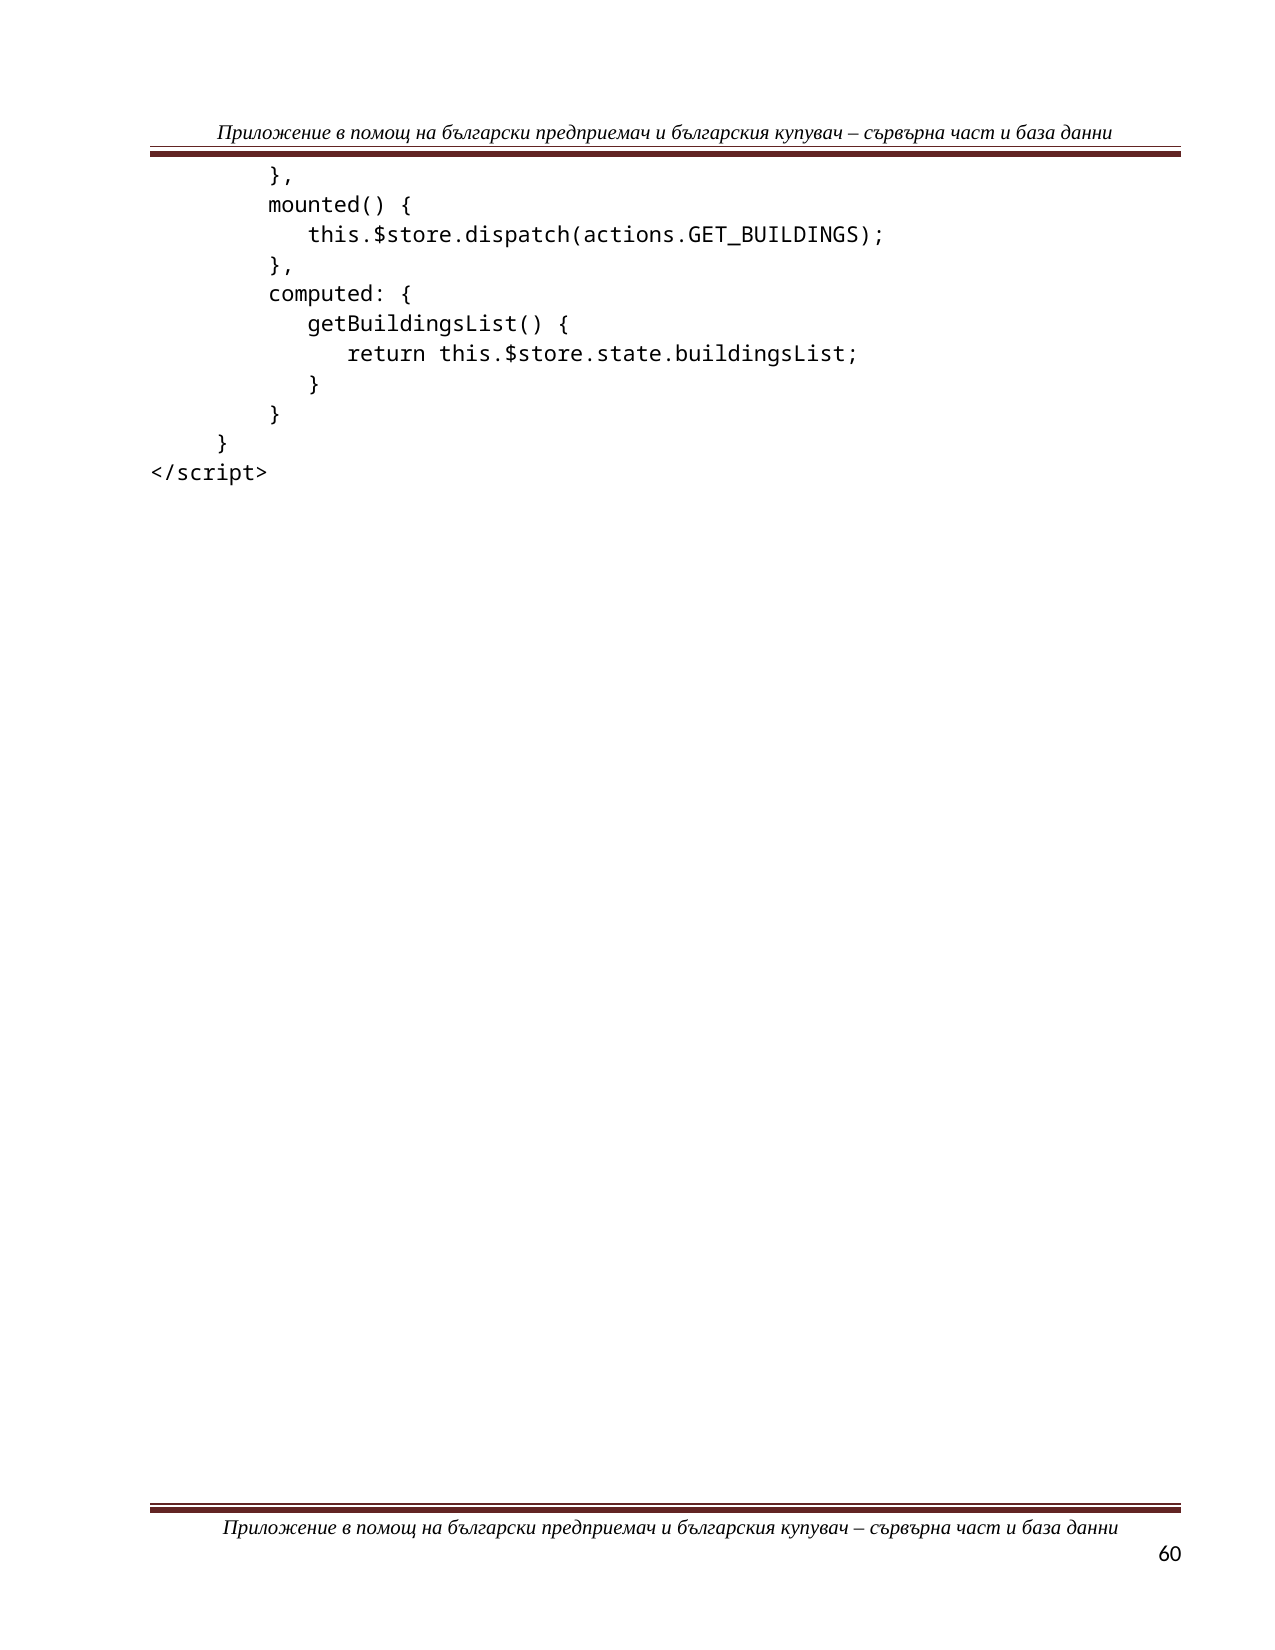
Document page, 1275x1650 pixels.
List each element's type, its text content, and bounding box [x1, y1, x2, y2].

text } [150, 368, 1181, 397]
text mounted() { [150, 189, 1181, 219]
text </script> [150, 457, 1181, 487]
text }, [150, 248, 1181, 278]
text } [150, 427, 1181, 457]
text this.$store.dispatch(actions.GET_BUILDINGS); [150, 219, 1181, 248]
text } [150, 397, 1181, 427]
text }, [150, 159, 1181, 189]
text getBuildingsList() { [150, 308, 1181, 338]
text computed: { [150, 278, 1181, 308]
text return this.$store.state.buildingsList; [150, 338, 1181, 368]
